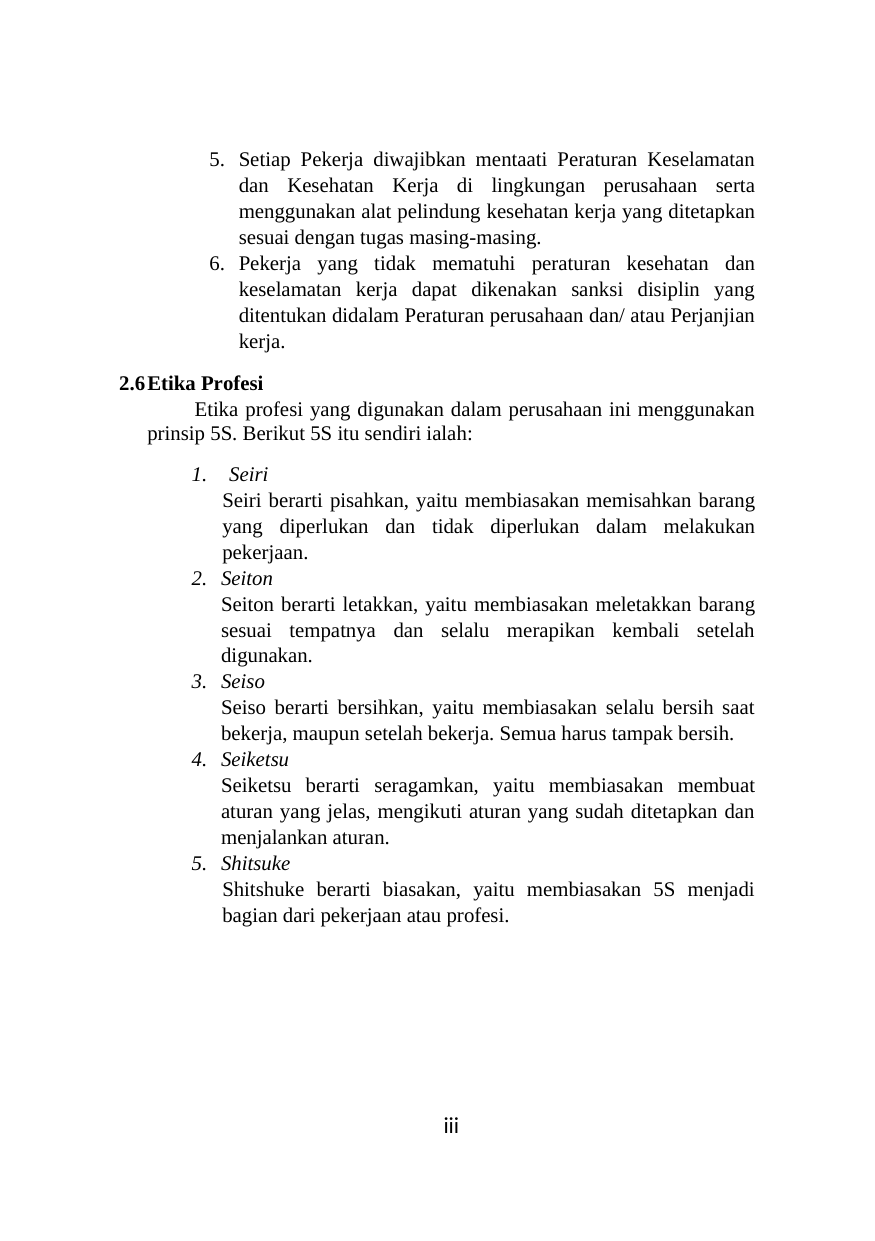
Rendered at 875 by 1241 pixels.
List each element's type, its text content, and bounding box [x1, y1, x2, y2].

list Seiketsu [191, 747, 756, 771]
list Shitsuke [191, 851, 756, 875]
list Seiton [191, 566, 756, 590]
text Etika profesi yang digunakan dalam perusahaan ini menggunakan prinsip 5S. Berikut 5S itu sendiri ialah: [147, 397, 756, 445]
list Seiri [191, 462, 756, 486]
list Shitshuke berarti biasakan, yaitu membiasakan 5S menjadi bagian dari pekerjaan atau profesi. [222, 877, 756, 927]
list Setiap Pekerja diwajibkan mentaati Peraturan Keselamatan dan Kesehatan Kerja di lingkungan perusahaan serta menggunakan alat pelindung kesehatan kerja yang ditetapkan sesuai dengan tugas masing-masing. [209, 147, 756, 249]
list Seiton berarti letakkan, yaitu membiasakan meletakkan barang sesuai tempatnya dan selalu merapikan kembali setelah digunakan. [191, 592, 756, 667]
list Seiri berarti pisahkan, yaitu membiasakan memisahkan barang yang diperlukan dan tidak diperlukan dalam melakukan pekerjaan. [222, 488, 756, 564]
subtitle Etika Profesi [119, 371, 756, 395]
list Seiso [191, 669, 756, 693]
list Pekerja yang tidak mematuhi peraturan kesehatan dan keselamatan kerja dapat dikenakan sanksi disiplin yang ditentukan didalam Peraturan perusahaan dan/ atau Perjanjian kerja. [209, 251, 756, 353]
list Seiketsu berarti seragamkan, yaitu membiasakan membuat aturan yang jelas, mengikuti aturan yang sudah ditetapkan dan menjalankan aturan. [191, 773, 756, 849]
list Seiso berarti bersihkan, yaitu membiasakan selalu bersih saat bekerja, maupun setelah bekerja. Semua harus tampak bersih. [191, 695, 756, 745]
